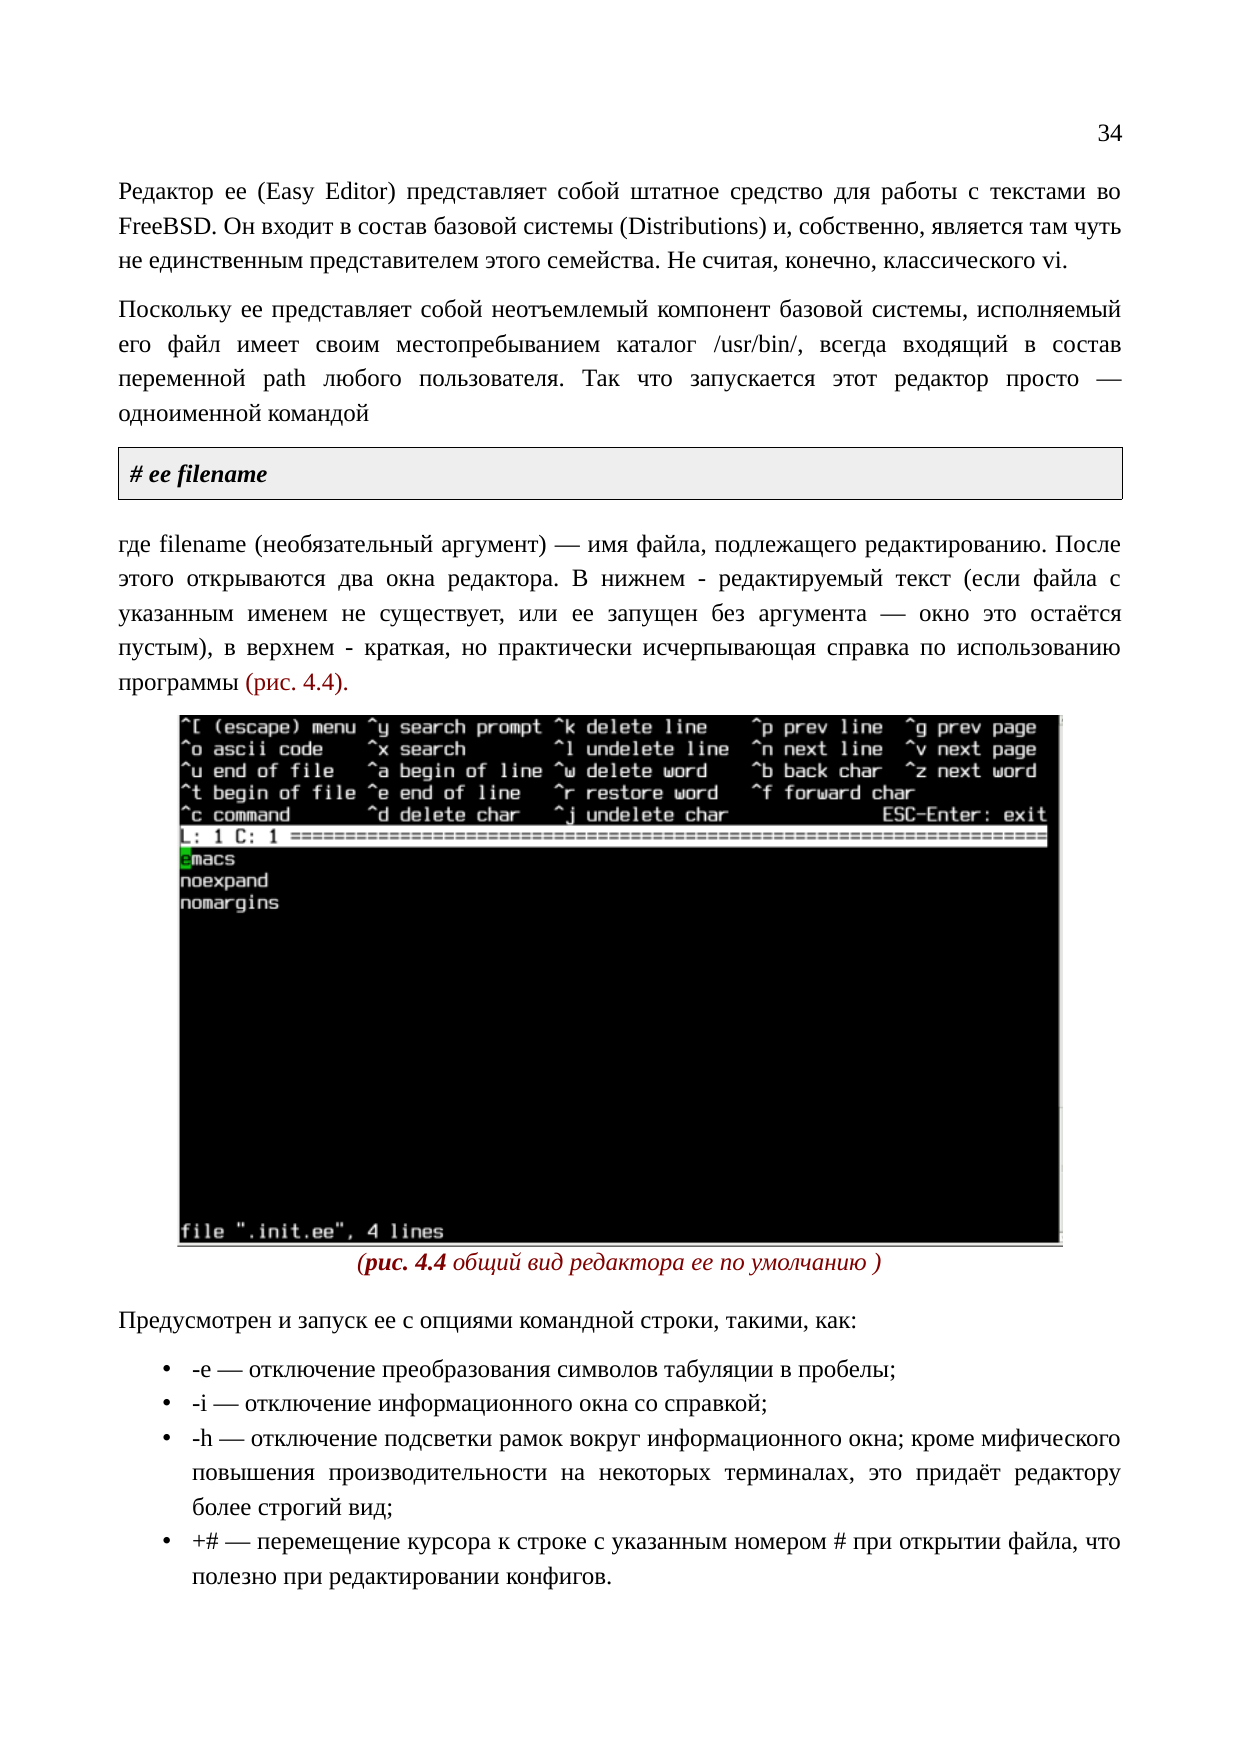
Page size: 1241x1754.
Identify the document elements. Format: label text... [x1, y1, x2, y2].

text Предусмотрен и запуск ee с опциями командной строки, такими, как: [118, 1305, 1122, 1334]
text Редактор ee (Easy Editor) представляет собой штатное средство для работы с текстами во FreeBSD. Он входит в состав базовой системы (Distributions) и, собственно, является там чуть не единственным представителем этого семейства. Не считая, конечно, классического vi. [118, 176, 1122, 274]
text где filename (необязательный аргумент) — имя файла, подлежащего редактированию. После этого открываются два окна редактора. В нижнем - редактируемый текст (если файла с указанным именем не существует, или ee запущен без аргумента — окно это остаётся пустым), в верхнем - краткая, но практически исчерпывающая справка по использованию программы (рис. 4.4). [118, 529, 1122, 696]
list -e — отключение преобразования символов табуляции в пробелы; [162, 1354, 1122, 1383]
list -h — отключение подсветки рамок вокруг информационного окна; кроме мифического повышения производительности на некоторых терминалах, это придаёт редактору более строгий вид; [162, 1423, 1122, 1521]
list +# — перемещение курсора к строке с указанным номером # при открытии файла, что полезно при редактировании конфигов. [162, 1526, 1122, 1590]
picture [177, 715, 1063, 1247]
list -i — отключение информационного окна со справкой; [162, 1388, 1122, 1417]
text # ee filename [119, 448, 1122, 499]
text (рис. 4.4 общий вид редактора ee по умолчанию ) [118, 716, 1122, 1276]
text Поскольку ee представляет собой неотъемлемый компонент базовой системы, исполняемый его файл имеет своим местопребыванием каталог /usr/bin/, всегда входящий в состав переменной path любого пользователя. Так что запускается этот редактор просто — одноименной командой [118, 294, 1122, 427]
